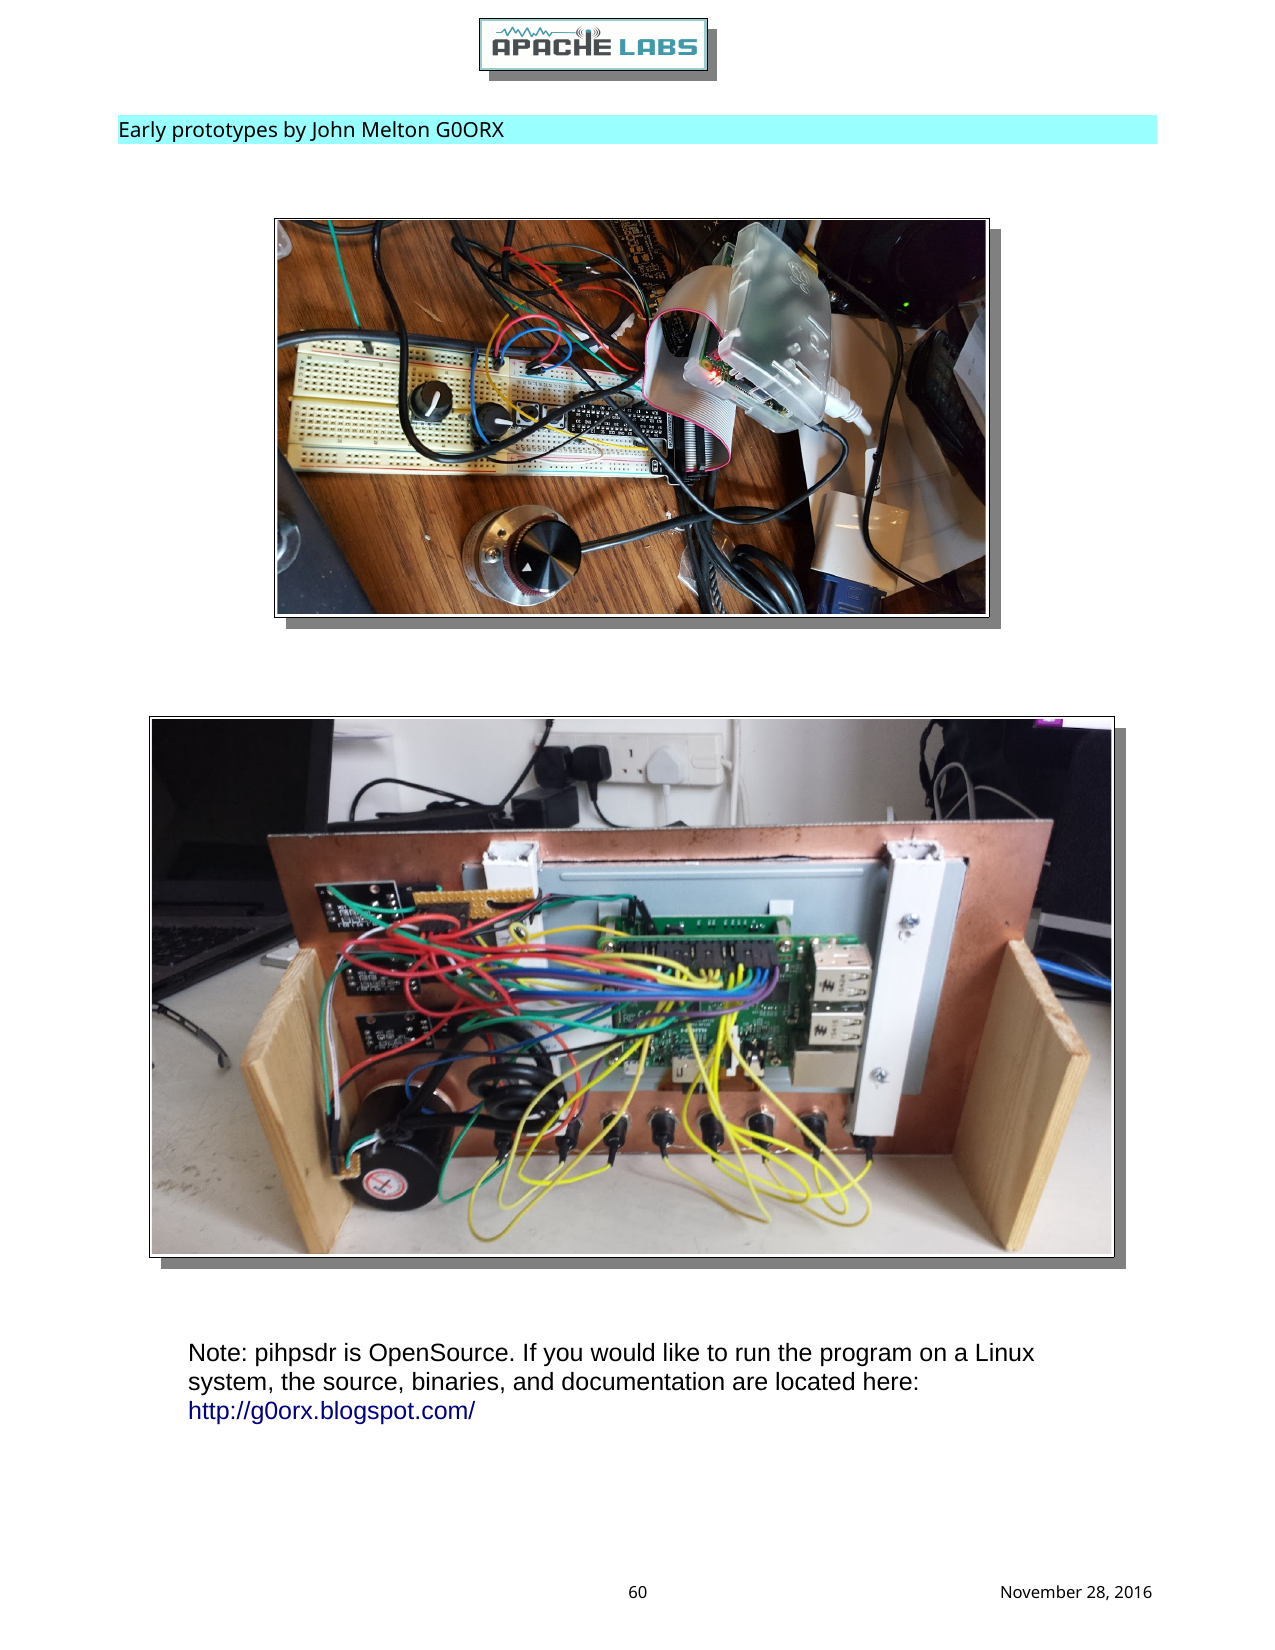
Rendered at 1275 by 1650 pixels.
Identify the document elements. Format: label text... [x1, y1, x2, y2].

picture [277, 220, 986, 614]
picture [151, 719, 1112, 1254]
subtitle Early prototypes by John Melton G0ORX [118, 115, 1157, 144]
picture [482, 21, 704, 68]
